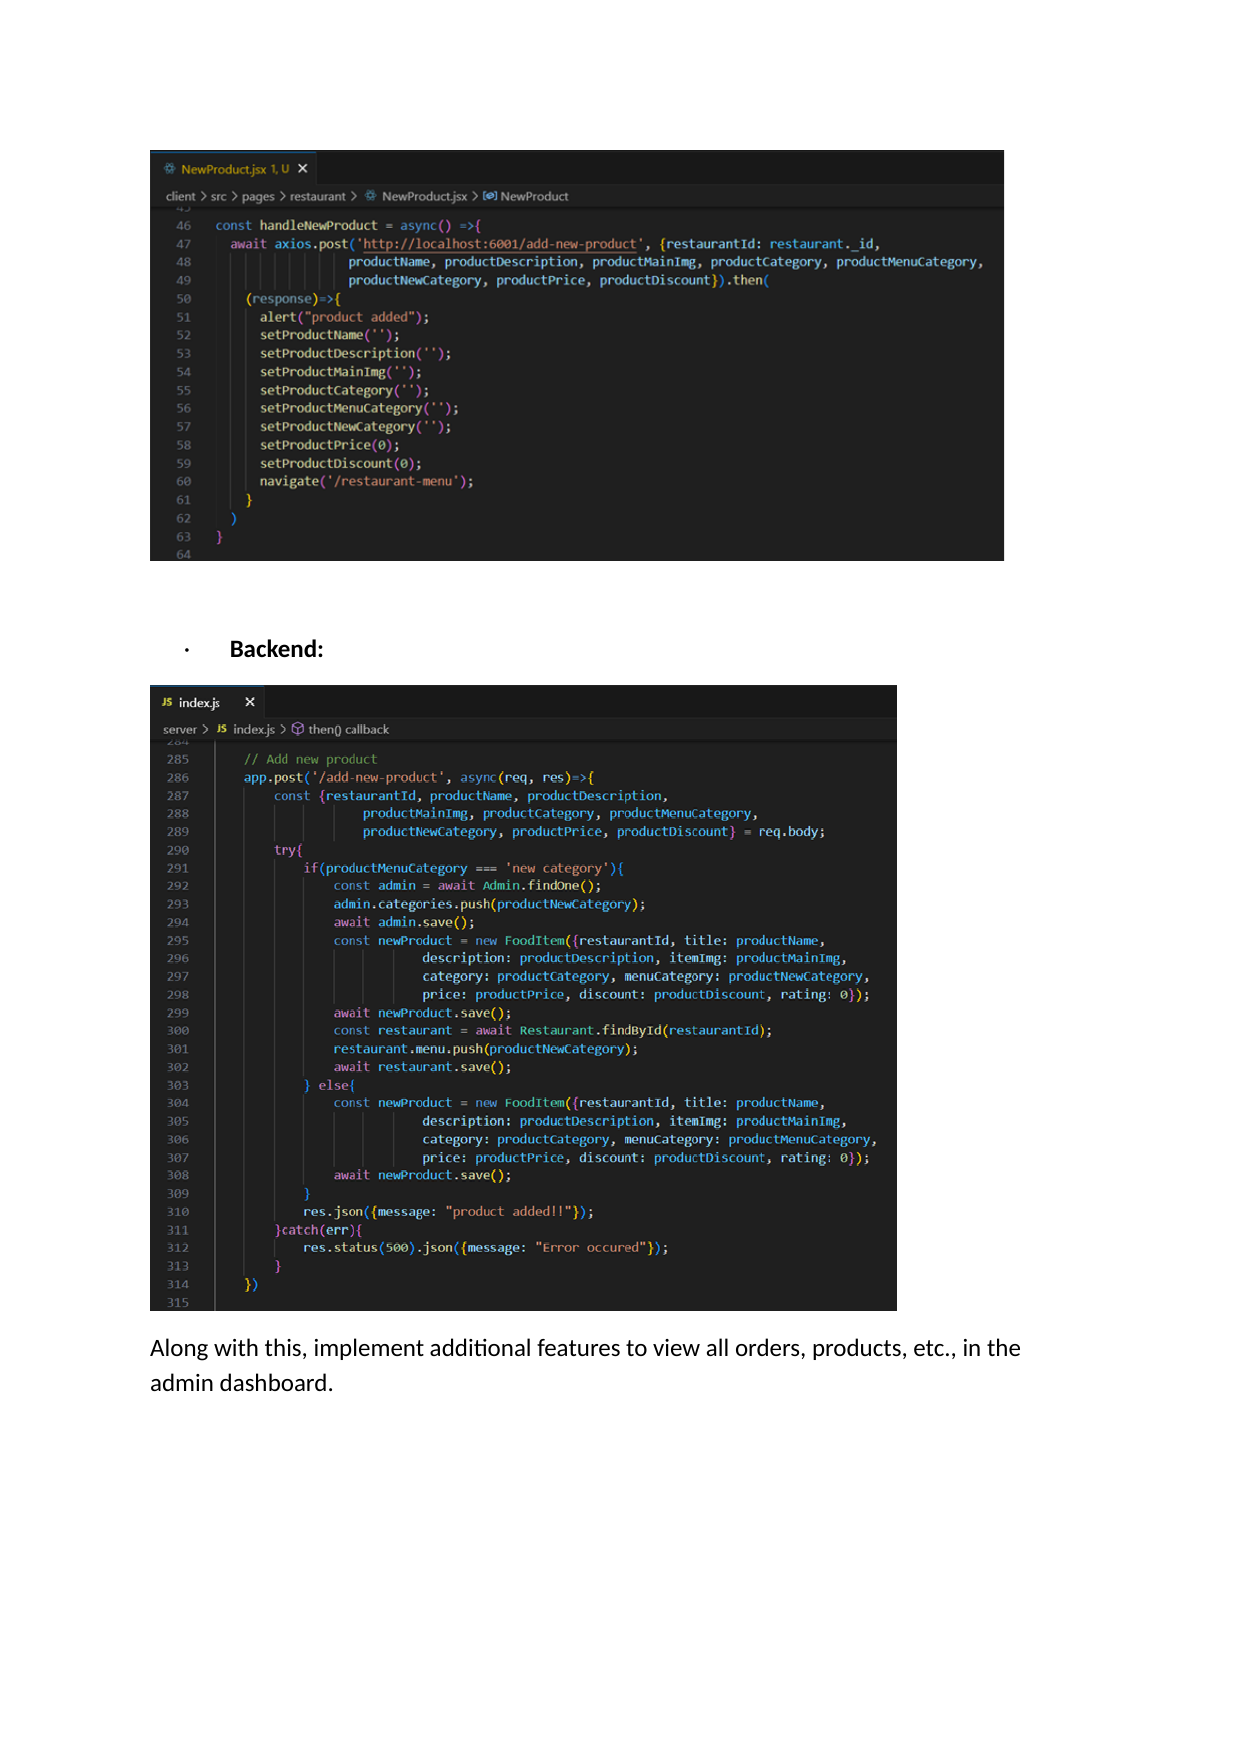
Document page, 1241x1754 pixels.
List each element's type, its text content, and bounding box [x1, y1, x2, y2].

text Along with this, implement additional features to view all orders, products, etc., in the admin dashboard. [150, 1332, 1090, 1398]
text · Backend: [150, 633, 1090, 664]
